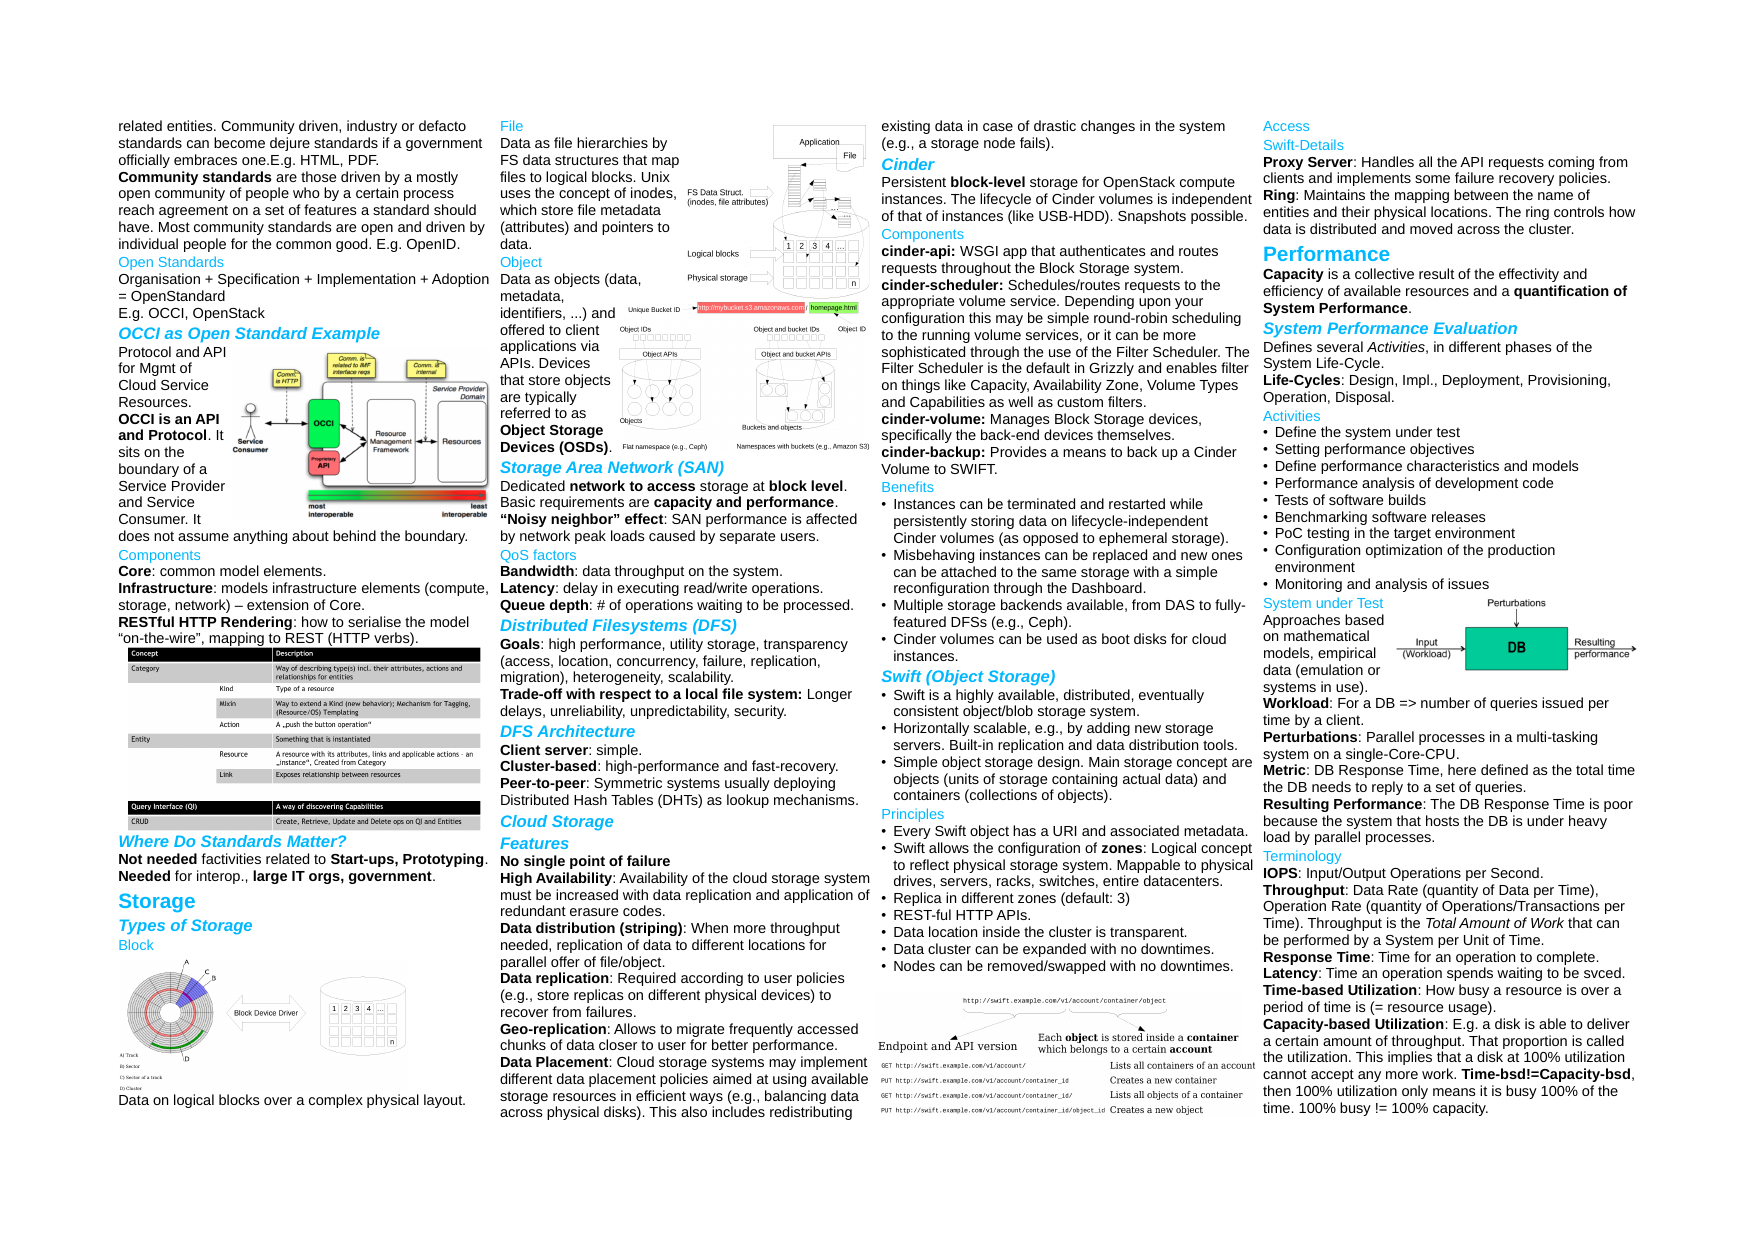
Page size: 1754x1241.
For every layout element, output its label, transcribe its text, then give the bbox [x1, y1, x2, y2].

text Data as objects (data, metadata, identifiers, ...) and offered to client applications via APIs. Devices that store objects are typically referred to as Object Storage Devices (OSDs). [500, 271, 872, 455]
text cinder-api: WSGI app that authenticates and routes requests throughout the Block Storage system. [881, 243, 1254, 276]
picture [1284, 853, 1289, 861]
text Needed for interop., large IT orgs, government. [118, 868, 491, 884]
text Throughput: Data Rate (quantity of Data per Time), Operation Rate (quantity of Operations/Transactions per Time). Throughput is the Total Amount of Work that can be performed by a System per Unit of Time. [1263, 881, 1636, 948]
list Swift is a highly available, distributed, eventually consistent object/blob storage system. [881, 686, 1254, 720]
list Multiple storage backends available, from DAS to fully-featured DFSs (e.g., Ceph). [881, 597, 1254, 630]
text related entities. Community driven, industry or defacto standards can become dejure standards if a government officially embraces one.E.g. HTML, PDF. [118, 118, 491, 168]
text Client server: simple. [500, 741, 872, 758]
subtitle Swift-Details [1263, 137, 1636, 153]
text Data on logical blocks over a complex physical layout. [118, 954, 491, 1109]
subtitle Features [500, 833, 872, 853]
picture [875, 992, 1243, 1057]
list Data location inside the cluster is transparent. [881, 923, 1254, 940]
text Capacity-based Utilization: E.g. a disk is able to deliver a certain amount of throughput. That proportion is called the utilization. This implies that a disk at 100% utilization cannot accept any more work. Time-bsd!=Capacity-bsd, then 100% utilization only means it is busy 100% of the time. 100% busy != 100% capacity. [1263, 1015, 1636, 1116]
list Cinder volumes can be used as boot disks for cloud instances. [881, 630, 1254, 664]
text Trade-off with respect to a local file system: Longer delays, unreliability, unpredictability, security. [500, 686, 872, 719]
list Instances can be terminated and restarted while persistently storing data on lifecycle-independent Cinder volumes (as opposed to ephemeral storage). [881, 496, 1254, 546]
subtitle System under Test [1263, 594, 1636, 611]
subtitle Distributed Filesystems (DFS) [500, 616, 872, 635]
list REST-ful HTTP APIs. [881, 907, 1254, 923]
text Community standards are those driven by a mostly open community of people who by a certain process reach agreement on a set of features a standard should have. Most community standards are open and driven by individual people for the common good. E.g. OpenID. [118, 168, 491, 252]
subtitle Where Do Standards Matter? [118, 650, 491, 851]
text Latency: delay in executing read/write operations. [500, 580, 872, 597]
text cinder-scheduler: Schedules/routes requests to the appropriate volume service. Depending upon your configuration this may be simple round-robin scheduling to the running volume services, or it can be more sophisticated through the use of the Filter Scheduler. The Filter Scheduler is the default in Grizzly and enables filter on things like Capacity, Availability Zone, Volume Types and Capabilities as well as custom filters. [881, 276, 1254, 410]
picture [1395, 598, 1637, 673]
list Horizontally scalable, e.g., by adding new storage servers. Built-in replication and data distribution tools. [881, 720, 1254, 753]
text Queue depth: # of operations waiting to be processed. [500, 597, 872, 613]
subtitle OCCI as Open Standard Example [118, 324, 491, 343]
subtitle Terminology [1263, 848, 1636, 864]
text “Noisy neighbor” effect: SAN performance is affected by network peak loads caused by separate users. [500, 511, 872, 544]
list Configuration optimization of the production environment [1263, 542, 1636, 576]
picture [618, 123, 870, 453]
list Every Swift object has a URI and associated metadata. [881, 822, 1254, 839]
text Infrastructure: models infrastructure elements (compute, storage, network) – extension of Core. [118, 580, 491, 613]
text Ring: Maintains the mapping between the name of entities and their physical locations. The ring controls how data is distributed and moved across the cluster. [1263, 187, 1636, 237]
subtitle Cloud Storage [500, 811, 872, 831]
subtitle Object [500, 254, 684, 271]
text Metric: DB Response Time, here defined as the total time the DB needs to reply to a set of queries. [1263, 762, 1636, 796]
text Protocol and API for Mgmt of Cloud Service Resources. [118, 343, 491, 410]
picture [127, 646, 482, 832]
text Proxy Server: Handles all the API requests coming from clients and implements some failure recovery policies. [1263, 153, 1636, 187]
list Swift allows the configuration of zones: Logical concept to reflect physical storage system. Mappable to physical drives, servers, racks, switches, entire datacenters. [881, 839, 1254, 890]
subtitle Benefits [881, 479, 1254, 496]
subtitle Cinder [881, 154, 1254, 174]
text Cluster-based: high-performance and fast-recovery. [500, 758, 872, 775]
subtitle Storage Area Network (SAN) [500, 458, 872, 477]
subtitle Block [118, 937, 491, 954]
subtitle QoS factors [500, 546, 872, 563]
subtitle Activities [1263, 407, 1636, 424]
text OCCI is an API and Protocol. It sits on the boundary of a Service Provider and Service Consumer. It does not assume anything about behind the boundary. [118, 410, 491, 544]
subtitle Components [118, 546, 491, 563]
subtitle Principles [881, 806, 1254, 822]
subtitle Open Standards [118, 254, 491, 271]
text existing data in case of drastic changes in the system (e.g., a storage node fails). [881, 118, 1254, 152]
text Capacity is a collective result of the effectivity and efficiency of available resources and a quantification of System Performance. [1263, 266, 1636, 316]
text cinder-backup: Provides a means to back up a Cinder Volume to SWIFT. [881, 444, 1254, 477]
text E.g. OCCI, OpenStack [118, 304, 491, 321]
text Perturbations: Parallel processes in a multi-tasking system on a single-Core-CPU. [1263, 728, 1636, 762]
text Persistent block-level storage for OpenStack compute instances. The lifecycle of Cinder volumes is independent of that of instances (like USB-HDD). Snapshots possible. [881, 174, 1254, 224]
text Approaches based on mathematical models, empirical data (emulation or systems in use). [1263, 611, 1636, 695]
text Goals: high performance, utility storage, transparency (access, location, concurrency, failure, replication, migration), heterogeneity, scalability. [500, 635, 872, 686]
text No single point of failure [500, 853, 872, 869]
list Performance analysis of development code [1263, 474, 1636, 491]
text Peer-to-peer: Symmetric systems usually deploying Distributed Hash Tables (DHTs) as lookup mechanisms. [500, 775, 872, 808]
list Setting performance objectives [1263, 441, 1636, 458]
text Data Placement: Cloud storage systems may implement different data placement policies aimed at using available storage resources in efficient ways (e.g., balancing data across physical disks). This also includes redistributing [500, 1054, 872, 1121]
subtitle Types of Storage [118, 916, 491, 935]
list Simple object storage design. Main storage concept are objects (units of storage containing actual data) and containers (collections of objects). [881, 753, 1254, 804]
text Basic requirements are capacity and performance. [500, 494, 872, 511]
text Data distribution (striping): When more throughput needed, replication of data to different locations for parallel offer of file/object. [500, 920, 872, 970]
list Define the system under test [1263, 424, 1636, 441]
subtitle File [500, 118, 872, 135]
list Define performance characteristics and models [1263, 458, 1636, 474]
list Tests of software builds [1263, 491, 1636, 508]
text Response Time: Time for an operation to complete. [1263, 948, 1636, 965]
list Misbehaving instances can be replaced and new ones can be attached to the same storage with a simple reconfiguration through the Dashboard. [881, 546, 1254, 597]
list Data cluster can be expanded with no downtimes. [881, 940, 1254, 957]
picture [533, 549, 537, 560]
subtitle Swift (Object Storage) [881, 667, 1254, 686]
text Not needed factivities related to Start-ups, Prototyping. [118, 851, 491, 868]
picture [880, 1060, 1256, 1117]
list Benchmarking software releases [1263, 508, 1636, 525]
text Resulting Performance: The DB Response Time is poor because the system that hosts the DB is under heavy load by parallel processes. [1263, 796, 1636, 846]
subtitle Components [881, 226, 1254, 243]
subtitle DFS Architecture [500, 722, 872, 741]
picture [232, 347, 490, 520]
text Defines several Activities, in different phases of the System Life-Cycle. [1263, 338, 1636, 372]
text Workload: For a DB => number of queries issued per time by a client. [1263, 695, 1636, 728]
text Data as file hierarchies by FS data structures that map files to logical blocks. Unix uses the concept of inodes, which store file metadata (attributes) and pointers to data. [500, 135, 684, 252]
text Data replication: Required according to user policies (e.g., store replicas on different physical devices) to recover from failures. [500, 970, 872, 1020]
subtitle Storage [118, 889, 491, 913]
text Life-Cycles: Design, Impl., Deployment, Provisioning, Operation, Disposal. [1263, 372, 1636, 405]
subtitle Access [1263, 118, 1636, 135]
text cinder-volume: Manages Block Storage devices, specifically the back-end devices themselves. [881, 410, 1254, 444]
list Replica in different zones (default: 3) [881, 890, 1254, 907]
text IOPS: Input/Output Operations per Second. [1263, 864, 1636, 881]
picture [118, 958, 408, 1092]
text Latency: Time an operation spends waiting to be svced. [1263, 965, 1636, 982]
text Geo-replication: Allows to migrate frequently accessed chunks of data closer to user for better performance. [500, 1020, 872, 1054]
subtitle System Performance Evaluation [1263, 319, 1636, 338]
text Organisation + Specification + Implementation + Adoption = OpenStandard [118, 271, 491, 304]
list Nodes can be removed/swapped with no downtimes. [881, 957, 1254, 974]
text High Availability: Availability of the cloud storage system must be increased with data replication and application of redundant erasure codes. [500, 869, 872, 920]
subtitle Performance [1263, 242, 1636, 266]
text Bandwidth: data throughput on the system. [500, 563, 872, 580]
text Time-based Utilization: How busy a resource is over a period of time is (= resource usage). [1263, 982, 1636, 1015]
list PoC testing in the target environment [1263, 525, 1636, 542]
text Core: common model elements. [118, 563, 491, 580]
text RESTful HTTP Rendering: how to serialise the model “on-the-wire”, mapping to REST (HTTP verbs). [118, 613, 491, 647]
text Dedicated network to access storage at block level. [500, 477, 872, 494]
list Monitoring and analysis of issues [1263, 576, 1636, 593]
